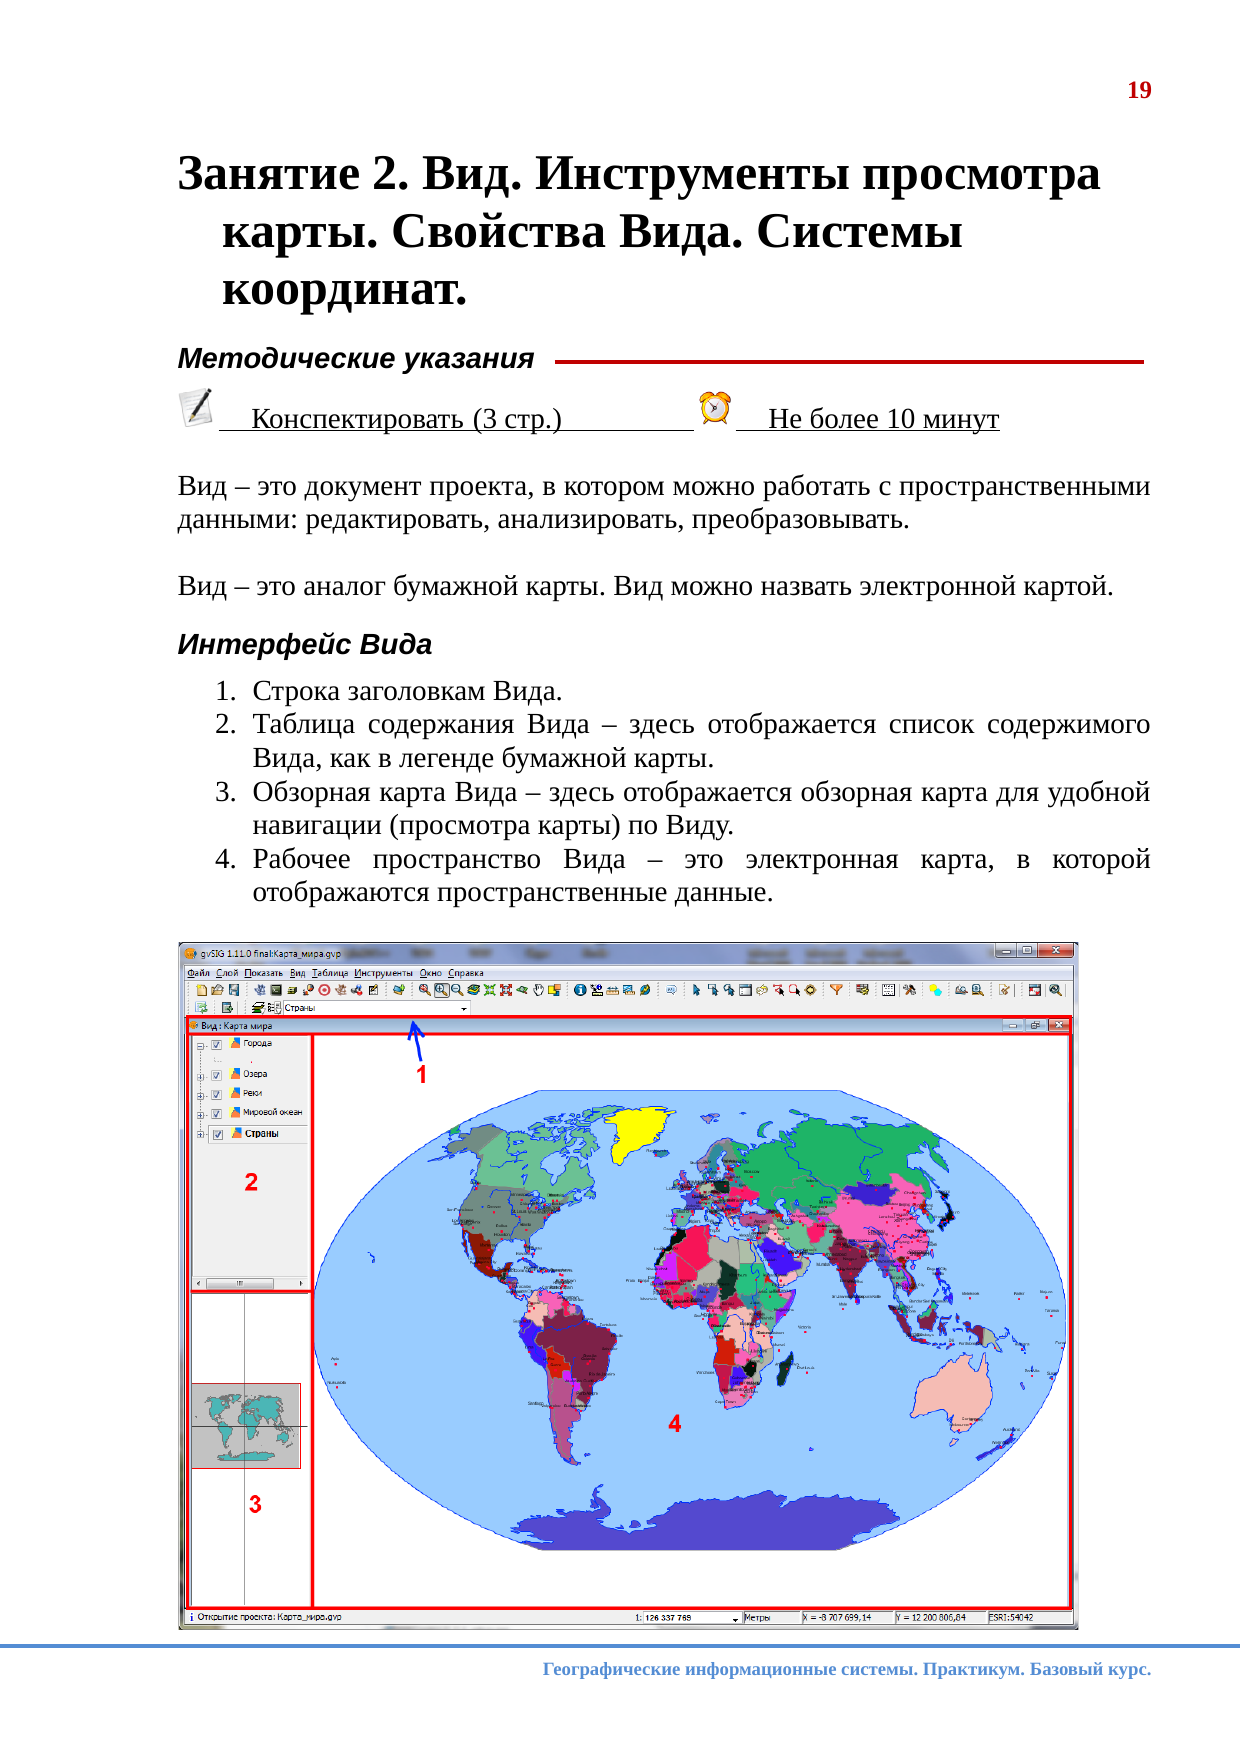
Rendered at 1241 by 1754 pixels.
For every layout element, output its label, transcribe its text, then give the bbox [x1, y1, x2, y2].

list Обзорная карта Вида – здесь отображается обзорная карта для удобной навигации (просмотра карты) по Виду. [215, 774, 1152, 841]
list Таблица содержания Вида – здесь отображается список содержимого Вида, как в легенде бумажной карты. [215, 707, 1152, 774]
picture [178, 942, 1079, 1630]
picture [695, 388, 734, 427]
list Строка заголовкам Вида. [215, 673, 1152, 707]
text Конспектировать (3 стр.) Не более 10 минут [177, 387, 1152, 434]
picture [178, 388, 217, 427]
subtitle Занятие 2. Вид. Инструменты просмотра карты. Свойства Вида. Системы координат. [177, 143, 1152, 316]
subtitle Методические указания [177, 341, 1152, 374]
subtitle Интерфейс Вида [177, 627, 1152, 661]
text Вид – это аналог бумажной карты. Вид можно назвать электронной картой. [177, 568, 1152, 602]
text Вид – это документ проекта, в котором можно работать с пространственными данными: редактировать, анализировать, преобразовывать. [177, 468, 1152, 535]
list Рабочее пространство Вида – это электронная карта, в которой отображаются пространственные данные. [215, 841, 1152, 908]
